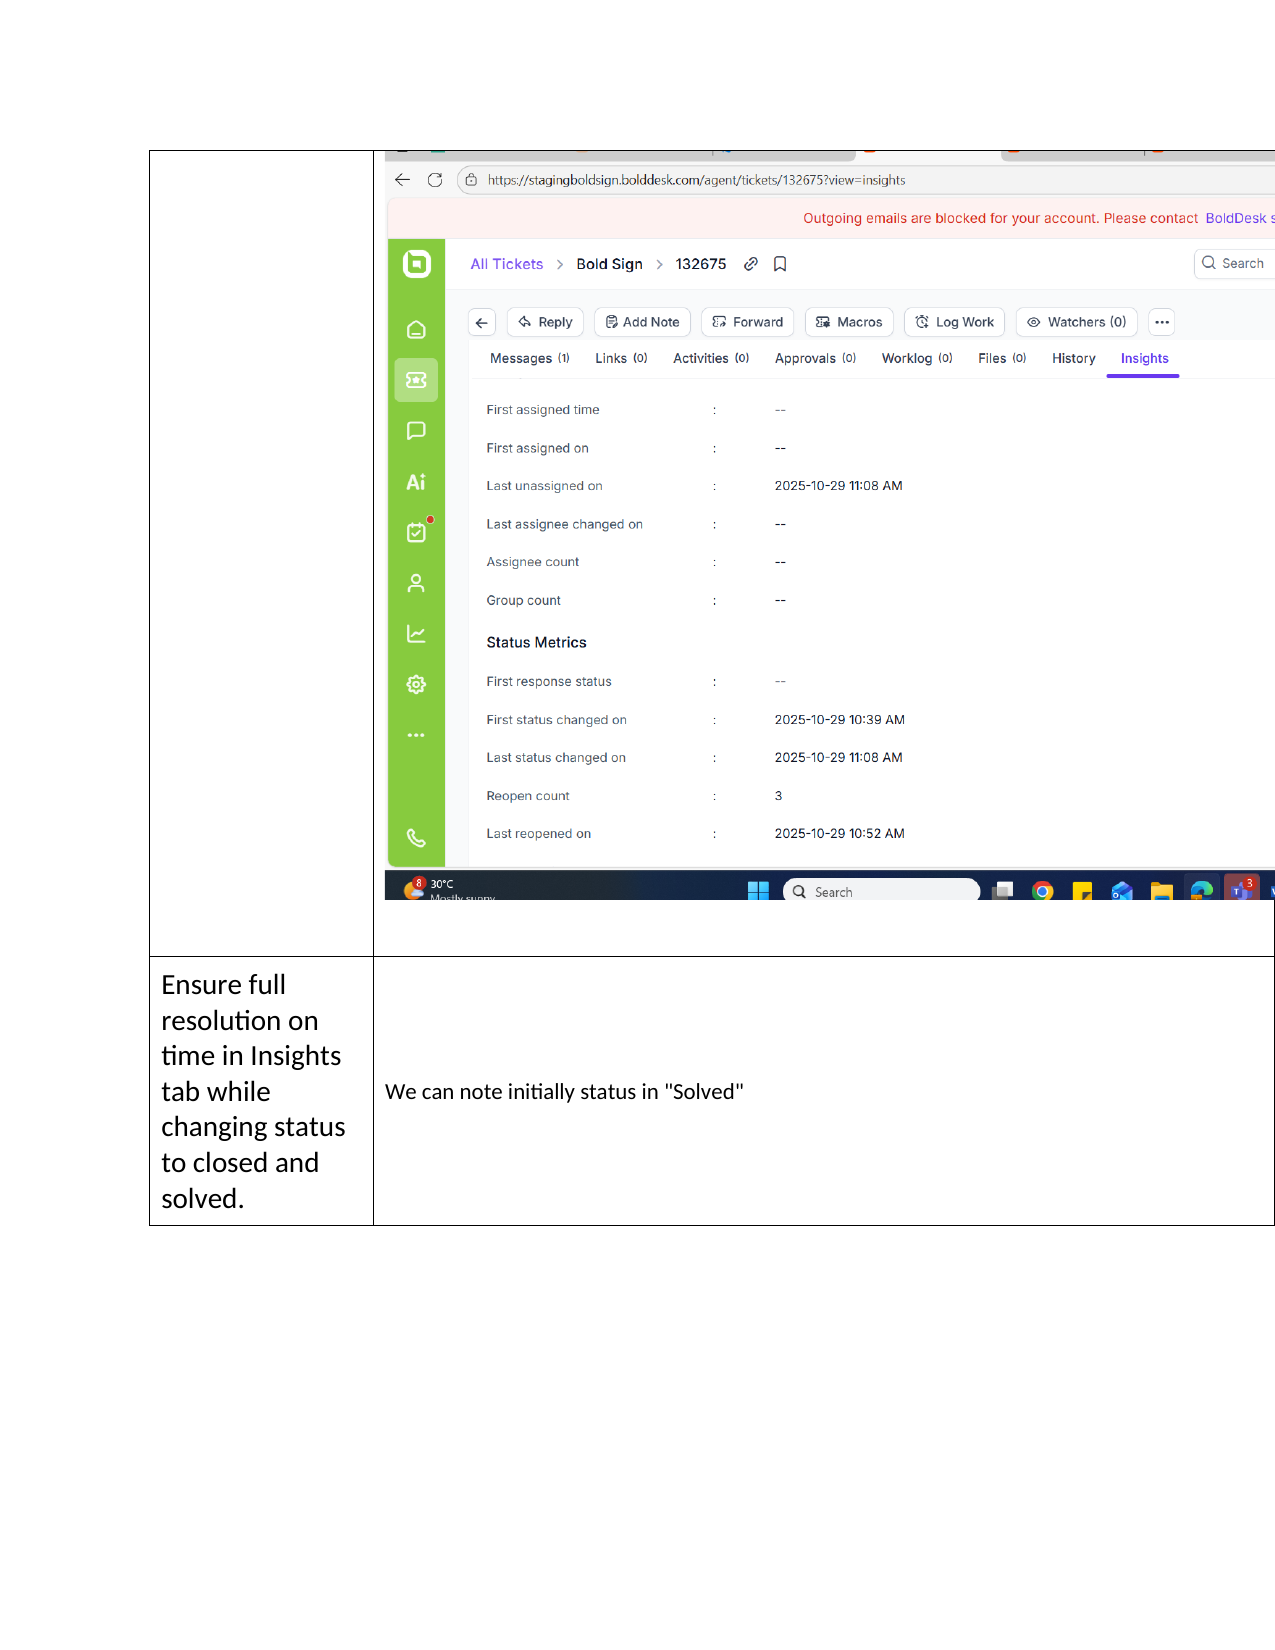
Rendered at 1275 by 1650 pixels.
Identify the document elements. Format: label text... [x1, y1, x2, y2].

table_cell Ensure full resolution on time in Insights tab while changing status to closed and solved. [150, 957, 373, 1225]
table_cell We can note initially status in "Solved" While changing status to "Closed" time not updated in the "Full resolution on" field: We can note time difference in ticket property -"Closed status" and in "Status metrics" - Full resolution on field. We can note while changing status to solved "Full resolution on" time field get updated: Solved date below status field in ticket property and Full resolution on date in Insights tab time both seems to be same. [374, 957, 1274, 1225]
table_cell Ensured closed date and time updated properly when changing the status from solved to closed. Closed to solved. [150, 151, 373, 956]
table_cell [374, 151, 1274, 956]
